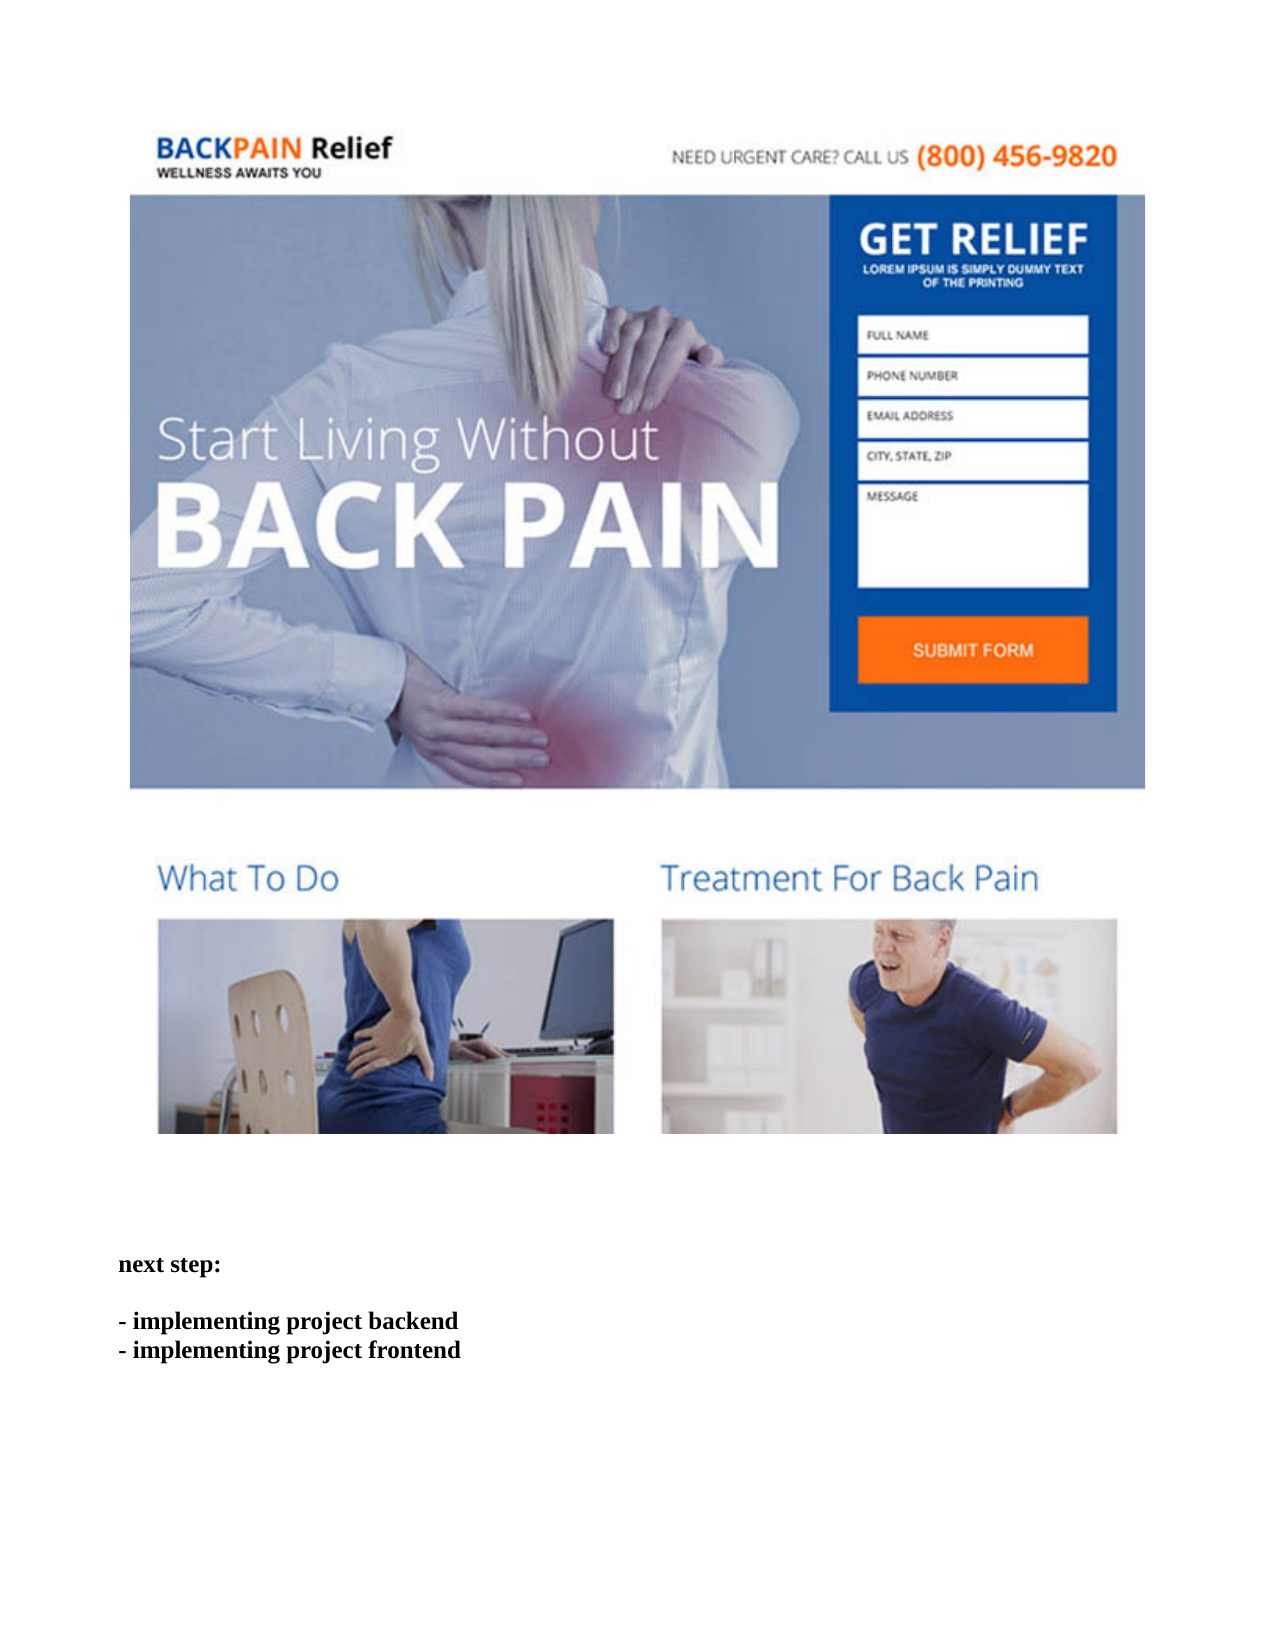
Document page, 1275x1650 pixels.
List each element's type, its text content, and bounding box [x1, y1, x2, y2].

text next step: [118, 1249, 1157, 1277]
picture [129, 118, 1146, 1134]
text - implementing project backend [118, 1306, 1157, 1335]
text - implementing project frontend [118, 1335, 1157, 1364]
